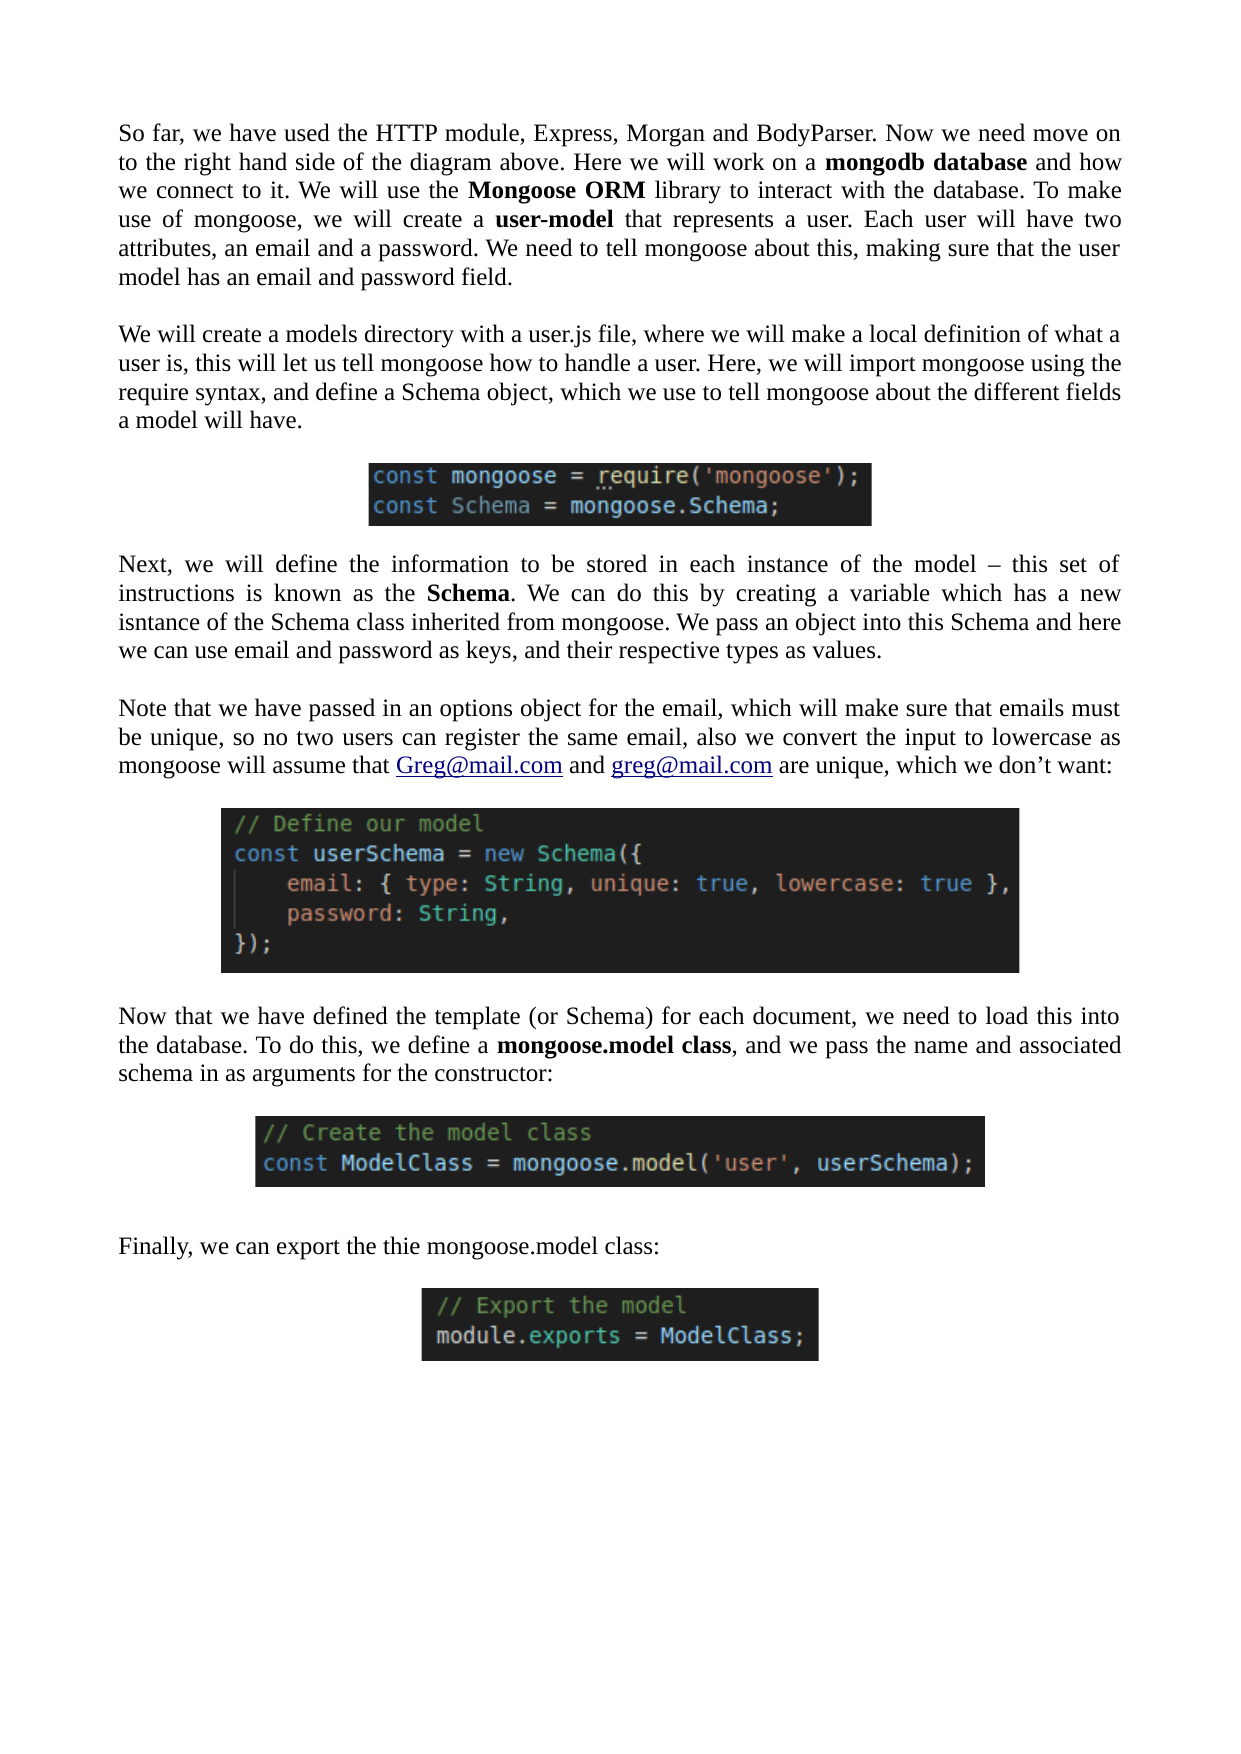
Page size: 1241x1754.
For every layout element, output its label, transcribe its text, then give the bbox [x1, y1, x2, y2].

text So far, we have used the HTTP module, Express, Morgan and BodyParser. Now we need move on to the right hand side of the diagram above. Here we will work on a mongodb database and how we connect to it. We will use the Mongoose ORM library to interact with the database. To make use of mongoose, we will create a user-model that represents a user. Each user will have two attributes, an email and a password. We need to tell mongoose about this, making sure that the user model has an email and password field. [118, 118, 1122, 291]
text We will create a models directory with a user.js file, where we will make a local definition of what a user is, this will let us tell mongoose how to handle a user. Here, we will import mongoose using the require syntax, and define a Schema object, which we use to tell mongoose about the different fields a model will have. [118, 319, 1122, 434]
picture [421, 1288, 819, 1361]
picture [221, 808, 1020, 973]
picture [368, 463, 872, 526]
text Finally, we can export the thie mongoose.model class: [118, 1231, 1122, 1260]
picture [255, 1116, 985, 1187]
text Note that we have passed in an options object for the email, which will make sure that emails must be unique, so no two users can register the same email, also we convert the input to lowercase as mongoose will assume that Greg@mail.com and greg@mail.com are unique, which we don’t want: [118, 693, 1122, 779]
text Next, we will define the information to be stored in each instance of the model – this set of instructions is known as the Schema. We can do this by creating a variable which has a new isntance of the Schema class inherited from mongoose. We pass an object into this Schema and here we can use email and password as keys, and their respective types as values. [118, 549, 1122, 664]
text Now that we have defined the template (or Schema) for each document, we need to load this into the database. To do this, we define a mongoose.model class, and we pass the name and associated schema in as arguments for the constructor: [118, 1001, 1122, 1087]
